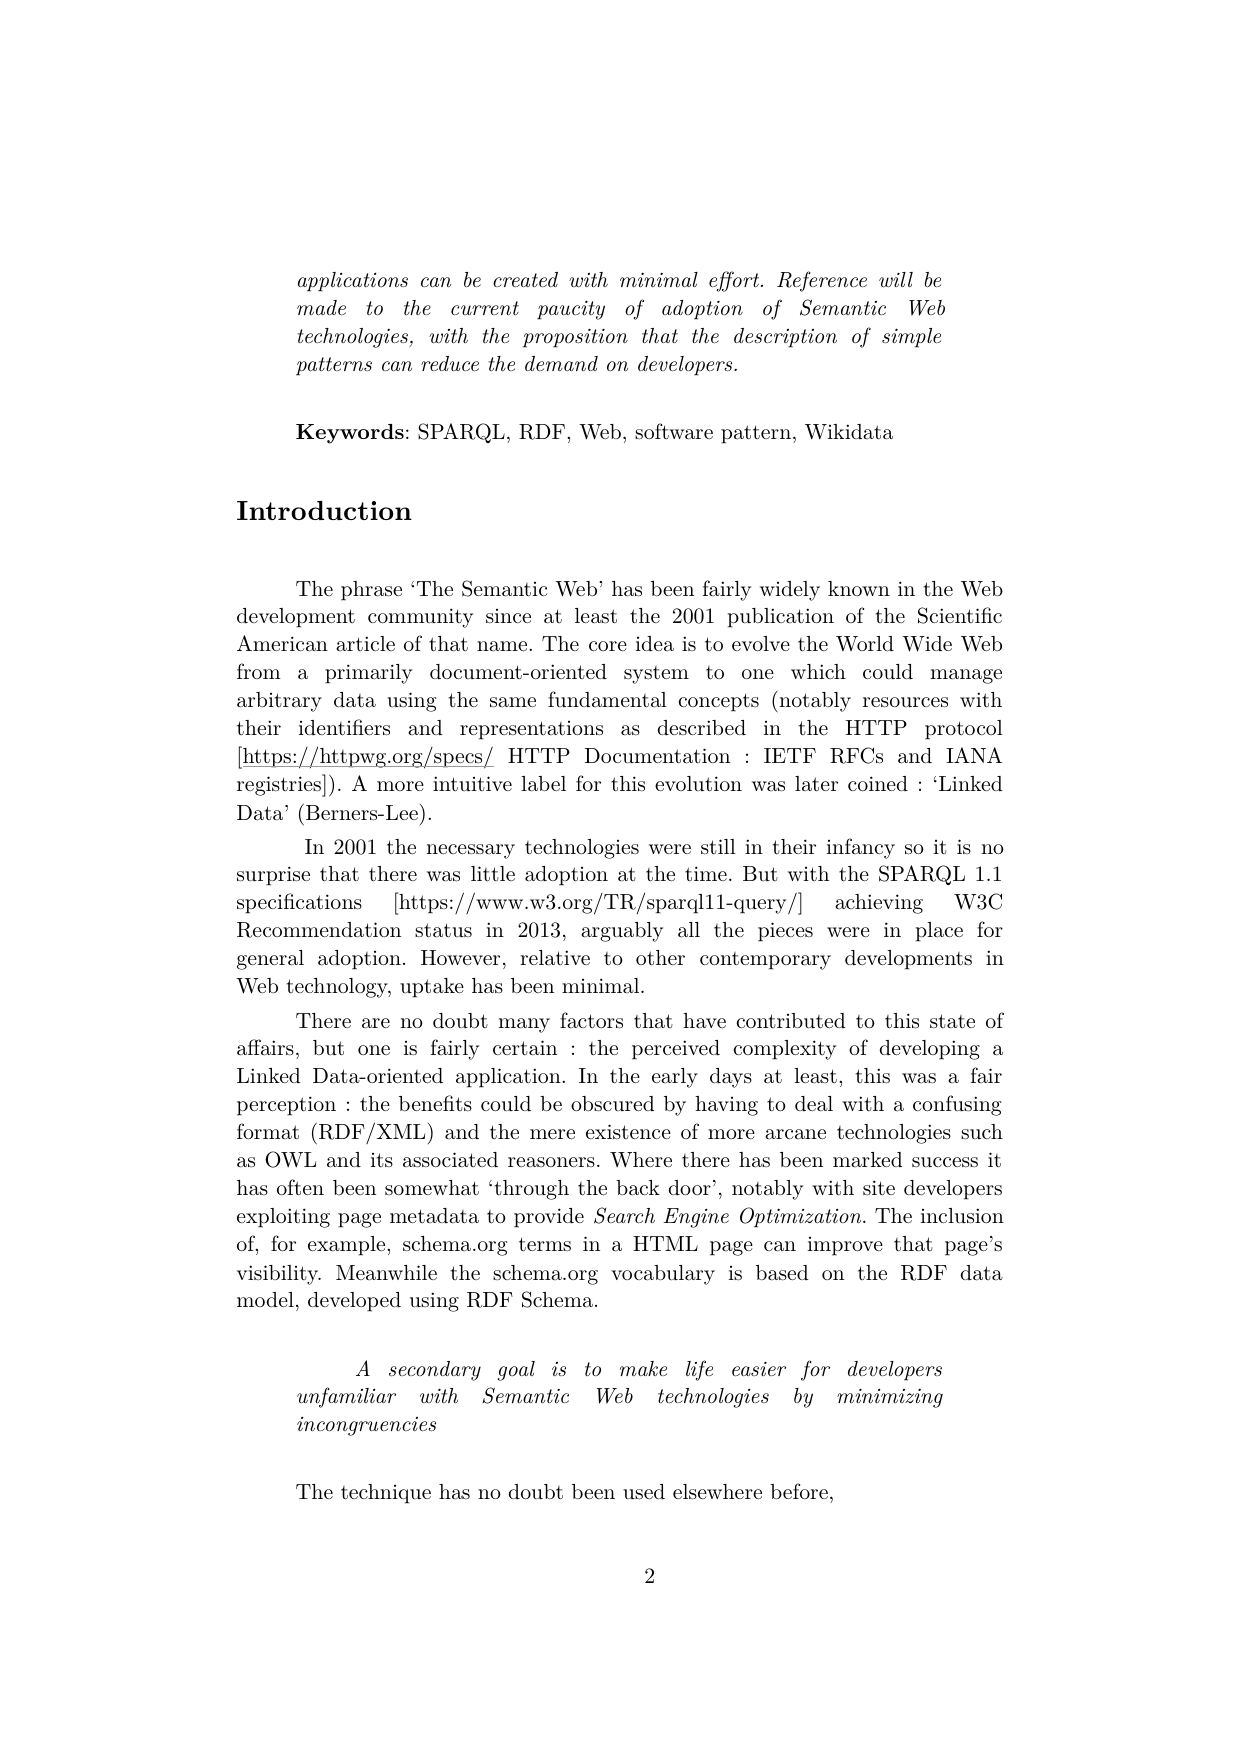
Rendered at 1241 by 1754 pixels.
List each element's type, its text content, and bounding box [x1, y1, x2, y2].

text applications can be created with minimal effort. Reference will be made to the current paucity of adoption of Semantic Web technologies, with the proposition that the description of simple patterns can reduce the demand on developers. [295, 266, 945, 377]
text Keywords: SPARQL, RDF, Web, software pattern, Wikidata [295, 417, 945, 445]
text The technique has no doubt been used elsewhere before, [236, 1477, 1004, 1505]
text A secondary goal is to make life easier for developers unfamiliar with Semantic Web technologies by minimizing incongruencies [295, 1354, 945, 1438]
text In 2001 the necessary technologies were still in their infancy so it is no surprise that there was little adoption at the time. But with the SPARQL 1.1 specifications [https://www.w3.org/TR/sparql11-query/] achieving W3C Recommendation status in 2013, arguably all the pieces were in place for general adoption. However, relative to other contemporary developments in Web technology, uptake has been minimal. [236, 832, 1004, 1000]
text There are no doubt many factors that have contributed to this state of affairs, but one is fairly certain : the perceived complexity of developing a Linked Data-oriented application. In the early days at least, this was a fair perception : the benefits could be obscured by having to deal with a confusing format (RDF/XML) and the mere existence of more arcane technologies such as OWL and its associated reasoners. Where there has been marked success it has often been somewhat ‘through the back door’, notably with site developers exploiting page metadata to provide Search Engine Optimization. The inclusion of, for example, schema.org terms in a HTML page can improve that page’s visibility. Meanwhile the schema.org vocabulary is based on the RDF data model, developed using RDF Schema. [236, 1006, 1004, 1314]
subtitle Introduction [236, 492, 1004, 528]
text The phrase ‘The Semantic Web’ has been fairly widely known in the Web development community since at least the 2001 publication of the Scientific American article of that name. The core idea is to evolve the World Wide Web from a primarily document-oriented system to one which could manage arbitrary data using the same fundamental concepts (notably resources with their identifiers and representations as described in the HTTP protocol [https://httpwg.org/specs/ HTTP Documentation : IETF RFCs and IANA registries]). A more intuitive label for this evolution was later coined : ‘Linked Data’ (Berners-Lee). [236, 574, 1004, 826]
